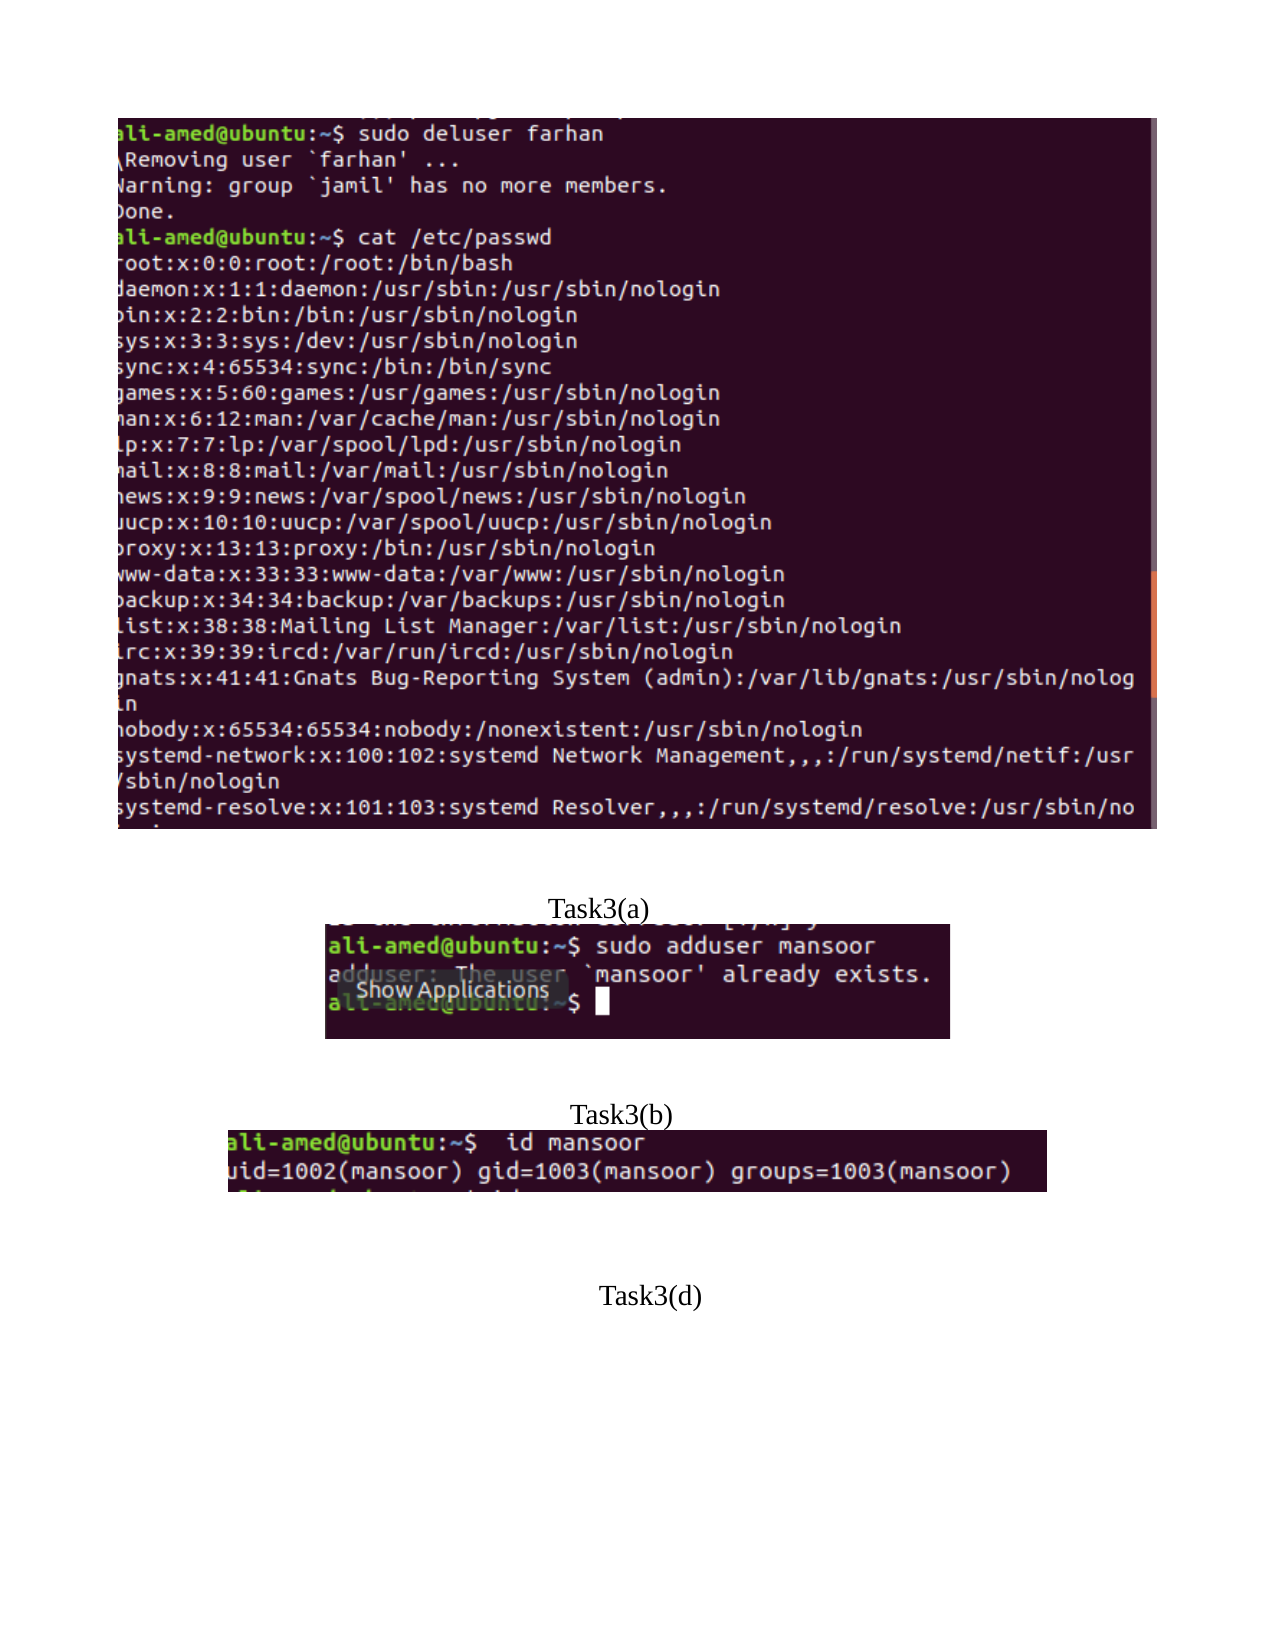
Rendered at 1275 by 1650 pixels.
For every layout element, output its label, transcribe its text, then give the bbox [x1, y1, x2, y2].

text Task3(d) [118, 1278, 1157, 1311]
picture [118, 118, 1157, 829]
text Task3(b) [118, 1097, 1157, 1131]
picture [325, 924, 951, 1039]
picture [228, 1130, 1047, 1192]
text Task3(a) [118, 891, 1157, 924]
